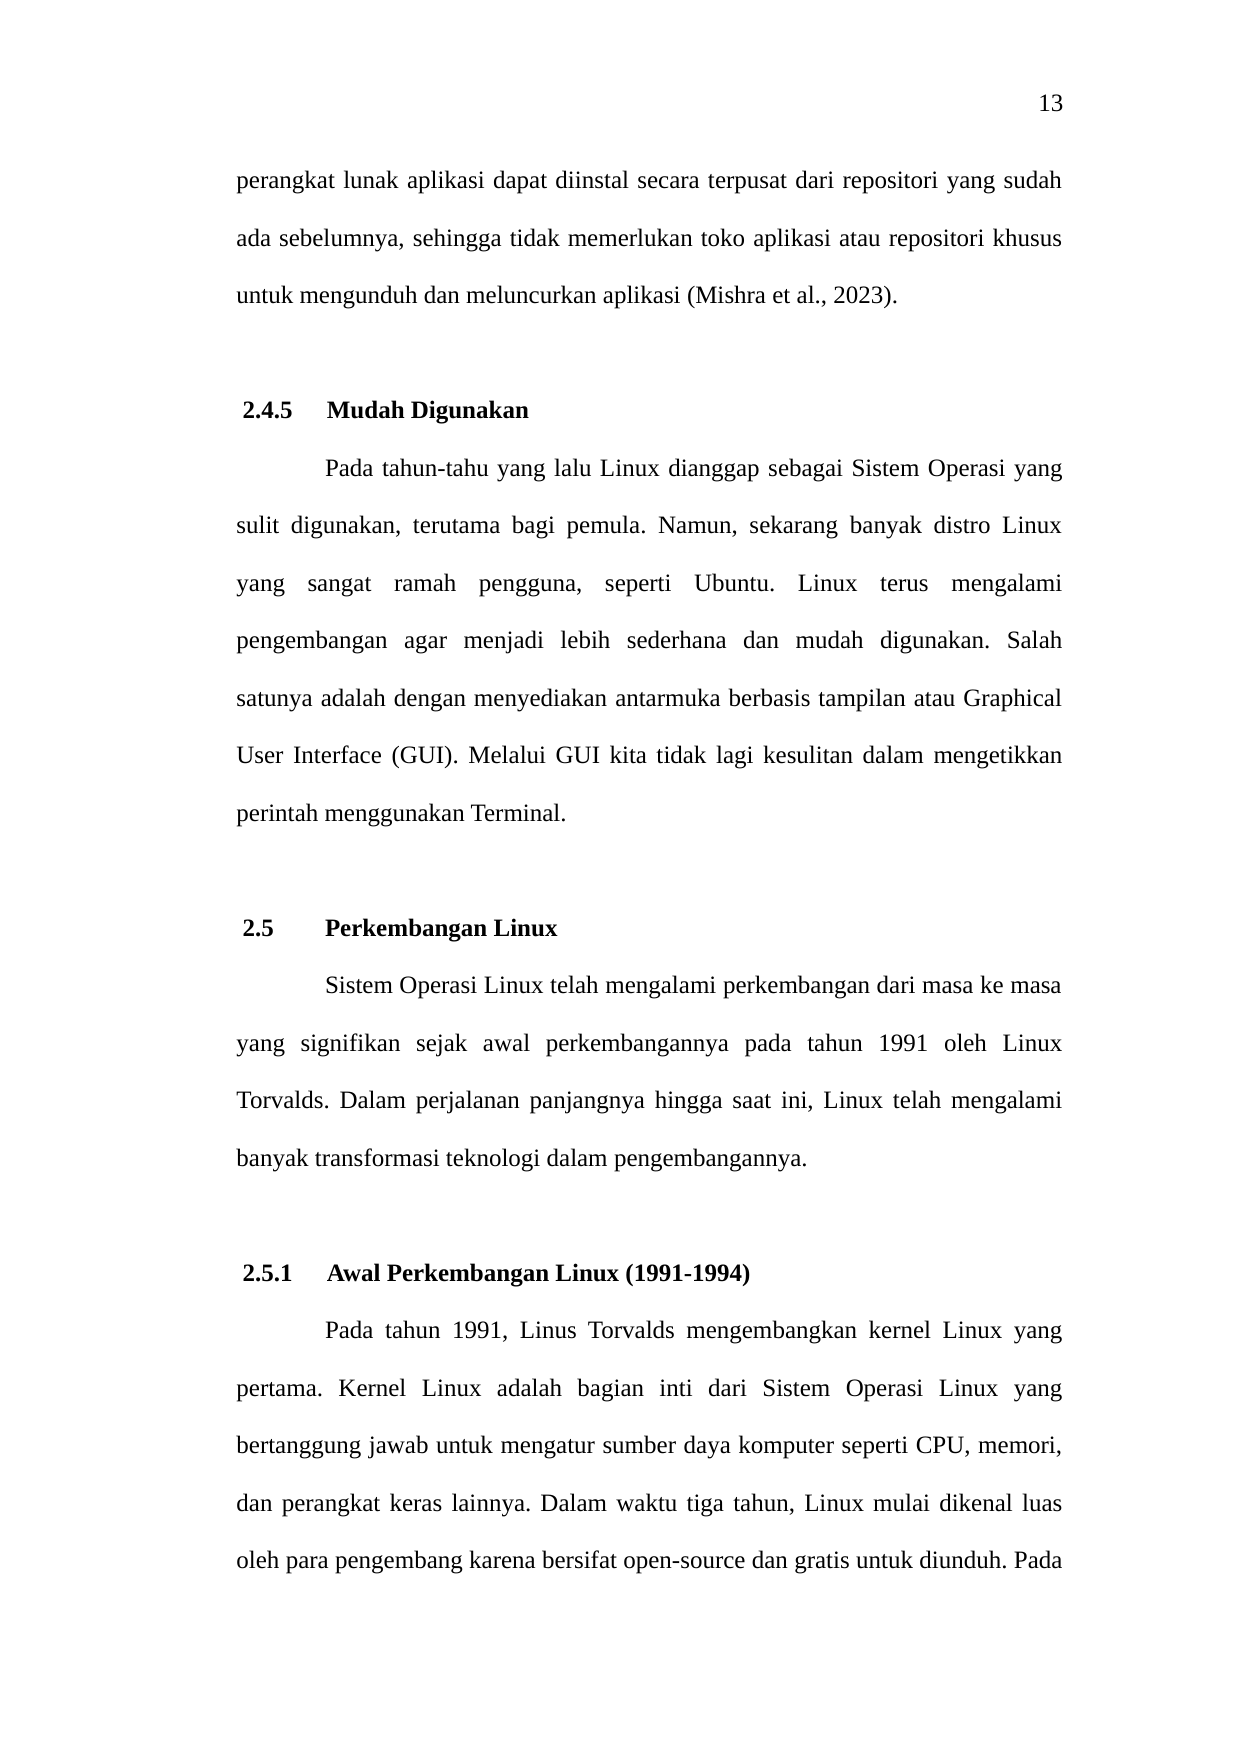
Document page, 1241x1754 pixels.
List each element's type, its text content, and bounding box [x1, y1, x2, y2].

text Pada tahun-tahu yang lalu Linux dianggap sebagai Sistem Operasi yang sulit digunakan, terutama bagi pemula. Namun, sekarang banyak distro Linux yang sangat ramah pengguna, seperti Ubuntu. Linux terus mengalami pengembangan agar menjadi lebih sederhana dan mudah digunakan. Salah satunya adalah dengan menyediakan antarmuka berbasis tampilan atau Graphical User Interface (GUI). Melalui GUI kita tidak lagi kesulitan dalam mengetikkan perintah menggunakan Terminal. [236, 453, 1063, 827]
subtitle Awal Perkembangan Linux (1991-1994) [236, 1258, 1063, 1287]
text perangkat lunak aplikasi dapat diinstal secara terpusat dari repositori yang sudah ada sebelumnya, sehingga tidak memerlukan toko aplikasi atau repositori khusus untuk mengunduh dan meluncurkan aplikasi (Mishra et al., 2023). [236, 165, 1063, 309]
subtitle Mudah Digunakan [236, 395, 1063, 424]
text Sistem Operasi Linux telah mengalami perkembangan dari masa ke masa yang signifikan sejak awal perkembangannya pada tahun 1991 oleh Linux Torvalds. Dalam perjalanan panjangnya hingga saat ini, Linux telah mengalami banyak transformasi teknologi dalam pengembangannya. [236, 970, 1063, 1172]
text Pada tahun 1991, Linus Torvalds mengembangkan kernel Linux yang pertama. Kernel Linux adalah bagian inti dari Sistem Operasi Linux yang bertanggung jawab untuk mengatur sumber daya komputer seperti CPU, memori, dan perangkat keras lainnya. Dalam waktu tiga tahun, Linux mulai dikenal luas oleh para pengembang karena bersifat open-source dan gratis untuk diunduh. Pada [236, 1315, 1063, 1574]
subtitle Perkembangan Linux [236, 913, 1063, 942]
